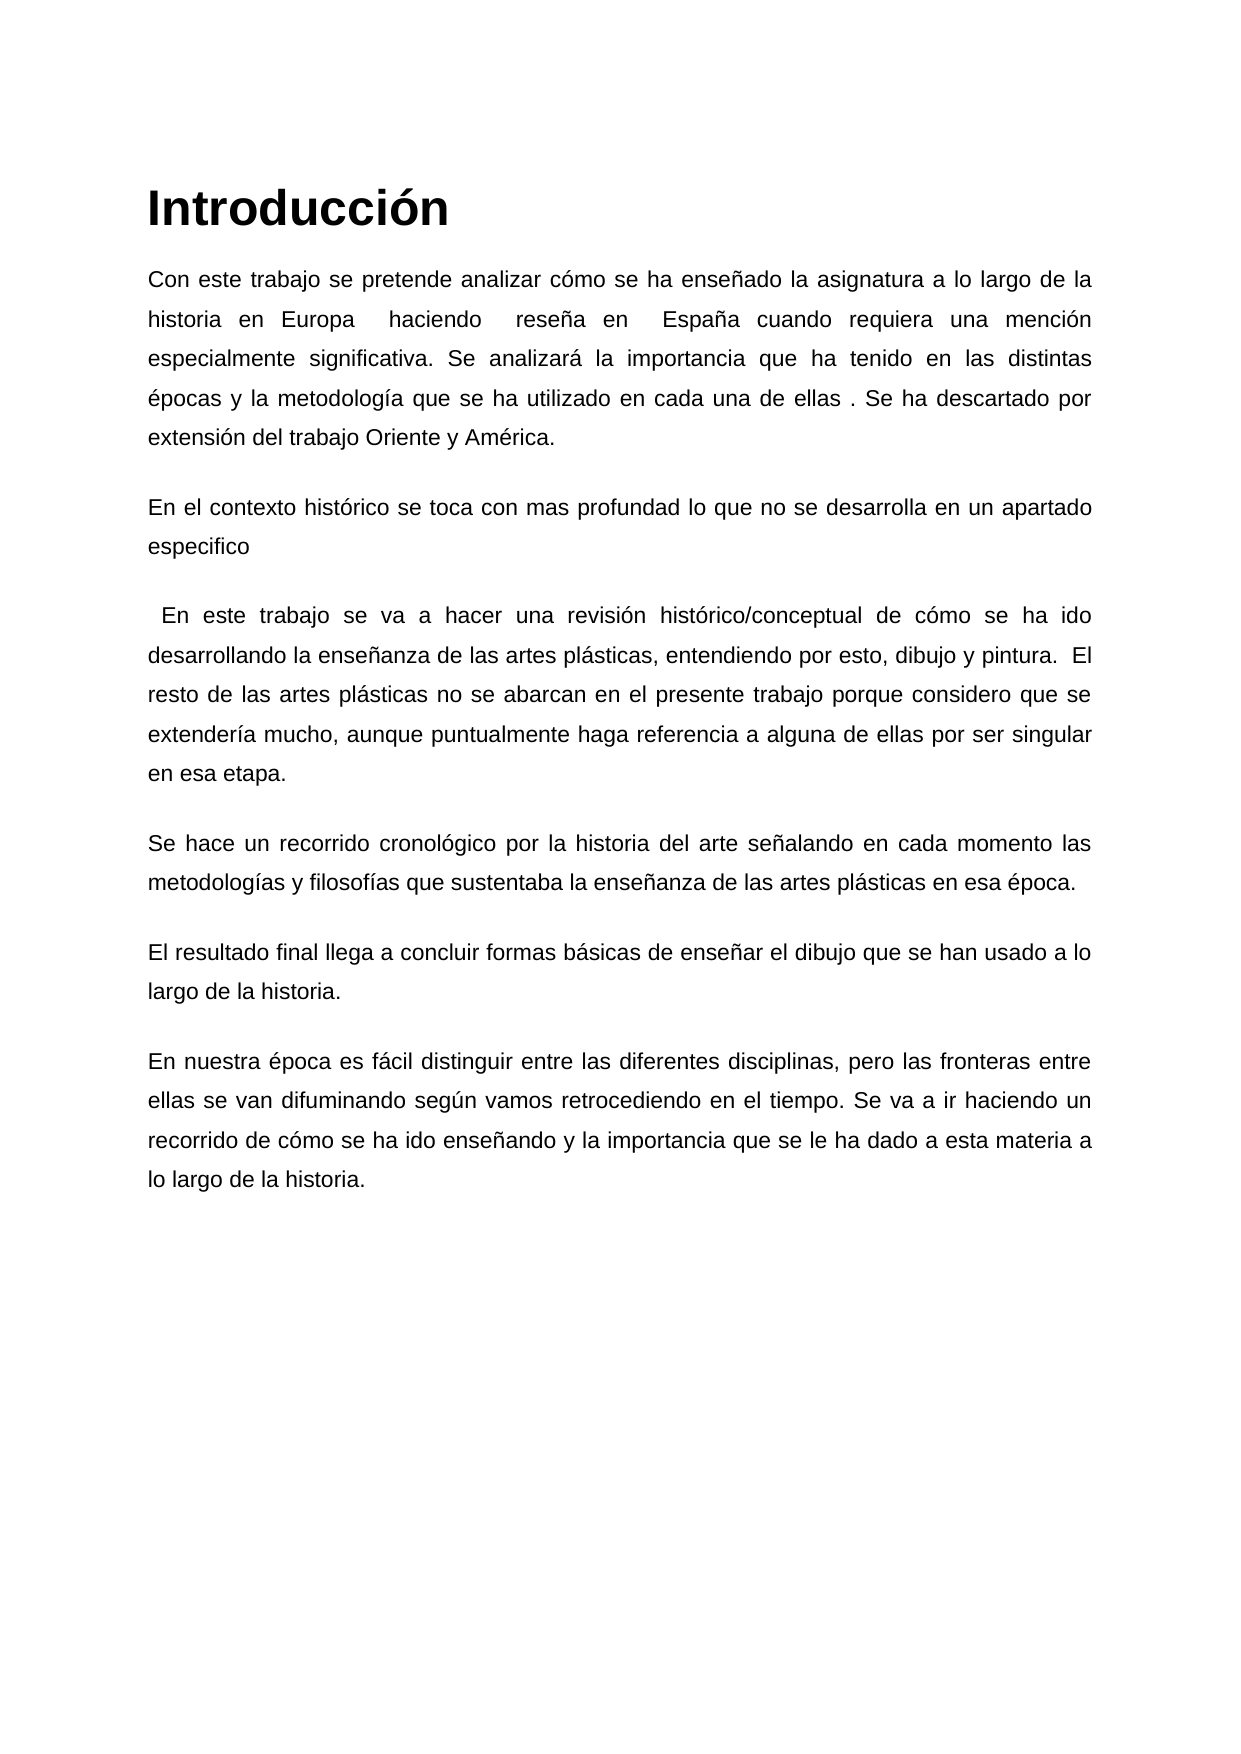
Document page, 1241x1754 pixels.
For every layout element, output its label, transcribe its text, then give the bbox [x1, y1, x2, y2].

text El resultado final llega a concluir formas básicas de enseñar el dibujo que se han usado a lo largo de la historia. [148, 939, 1093, 1004]
text En este trabajo se va a hacer una revisión histórico/conceptual de cómo se ha ido desarrollando la enseñanza de las artes plásticas, entendiendo por esto, dibujo y pintura. El resto de las artes plásticas no se abarcan en el presente trabajo porque considero que se extendería mucho, aunque puntualmente haga referencia a alguna de ellas por ser singular en esa etapa. [148, 602, 1093, 787]
subtitle Introducción [148, 178, 1093, 236]
text Con este trabajo se pretende analizar cómo se ha enseñado la asignatura a lo largo de la historia en Europa haciendo reseña en España cuando requiera una mención especialmente significativa. Se analizará la importancia que ha tenido en las distintas épocas y la metodología que se ha utilizado en cada una de ellas . Se ha descartado por extensión del trabajo Oriente y América. [148, 266, 1093, 450]
text Se hace un recorrido cronológico por la historia del arte señalando en cada momento las metodologías y filosofías que sustentaba la enseñanza de las artes plásticas en esa época. [148, 830, 1093, 896]
text En nuestra época es fácil distinguir entre las diferentes disciplinas, pero las fronteras entre ellas se van difuminando según vamos retrocediendo en el tiempo. Se va a ir haciendo un recorrido de cómo se ha ido enseñando y la importancia que se le ha dado a esta materia a lo largo de la historia. [148, 1048, 1093, 1192]
text En el contexto histórico se toca con mas profundad lo que no se desarrolla en un apartado especifico [148, 493, 1093, 559]
